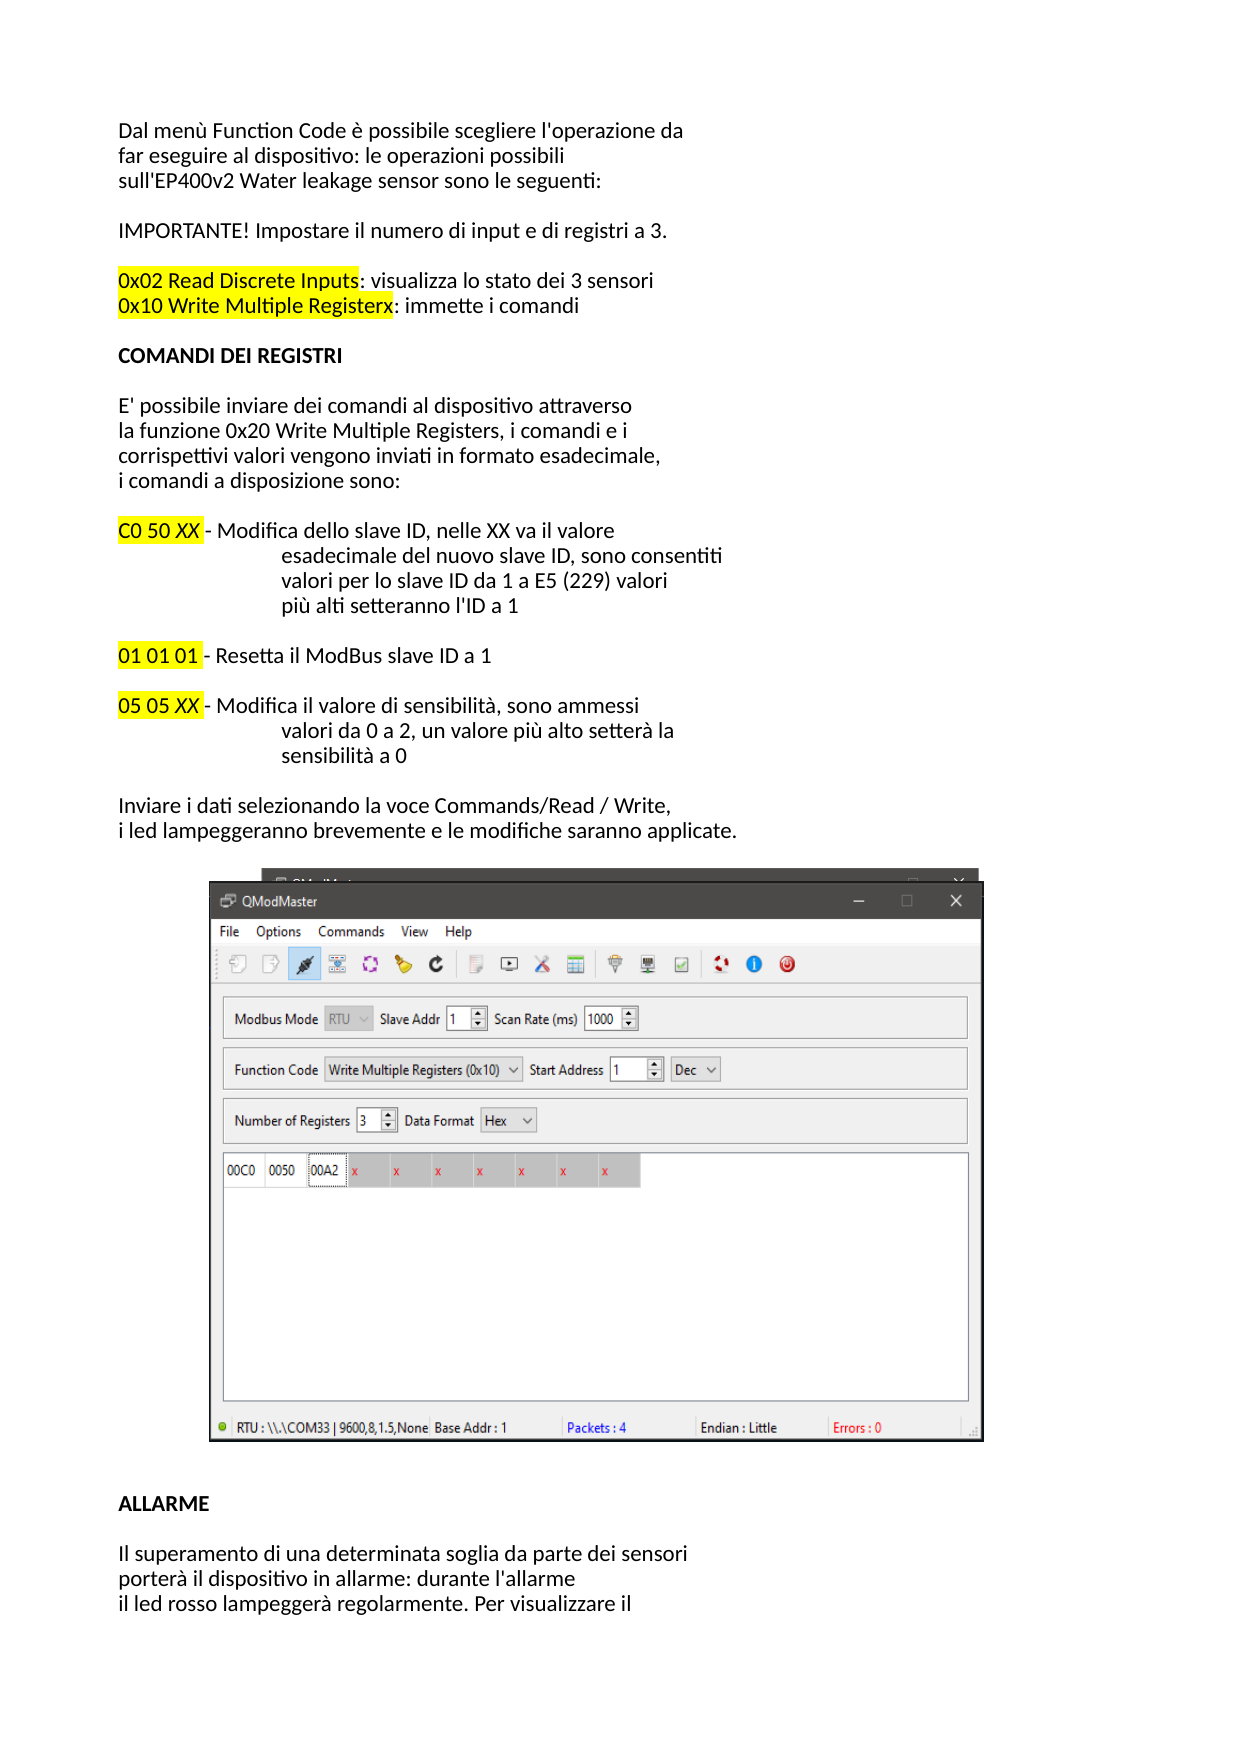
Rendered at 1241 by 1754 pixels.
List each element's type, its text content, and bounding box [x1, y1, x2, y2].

text 0x02 Read Discrete Inputs: visualizza lo stato dei 3 sensori [118, 268, 1122, 293]
text IMPORTANTE! Impostare il numero di input e di registri a 3. [118, 218, 1122, 243]
text i comandi a disposizione sono: [118, 468, 1122, 493]
text E' possibile inviare dei comandi al dispositivo attraverso [118, 393, 1122, 418]
text esadecimale del nuovo slave ID, sono consentiti [118, 543, 1122, 568]
text 0x10 Write Multiple Registerx: immette i comandi [118, 293, 1122, 318]
text Inviare i dati selezionando la voce Commands/Read / Write, [118, 793, 1122, 818]
text COMANDI DEI REGISTRI [118, 343, 1122, 368]
picture [209, 868, 984, 1442]
text il led rosso lampeggerà regolarmente. Per visualizzare il [118, 1592, 1122, 1617]
text Dal menù Function Code è possibile scegliere l'operazione da [118, 118, 1122, 143]
text ALLARME [118, 1492, 1122, 1517]
text i led lampeggeranno brevemente e le modifiche saranno applicate. [118, 818, 1122, 843]
text 05 05 XX - Modifica il valore di sensibilità, sono ammessi [118, 693, 1122, 718]
text C0 50 XX - Modifica dello slave ID, nelle XX va il valore [118, 518, 1122, 543]
text valori per lo slave ID da 1 a E5 (229) valori [118, 568, 1122, 593]
text valori da 0 a 2, un valore più alto setterà la [118, 718, 1122, 743]
text più alti setteranno l'ID a 1 [118, 593, 1122, 618]
text la funzione 0x20 Write Multiple Registers, i comandi e i [118, 418, 1122, 443]
text 01 01 01 - Resetta il ModBus slave ID a 1 [118, 643, 1122, 668]
text corrispettivi valori vengono inviati in formato esadecimale, [118, 443, 1122, 468]
text porterà il dispositivo in allarme: durante l'allarme [118, 1567, 1122, 1592]
text sull'EP400v2 Water leakage sensor sono le seguenti: [118, 168, 1122, 193]
text far eseguire al dispositivo: le operazioni possibili [118, 143, 1122, 168]
text Il superamento di una determinata soglia da parte dei sensori [118, 1542, 1122, 1567]
text sensibilità a 0 [118, 743, 1122, 768]
